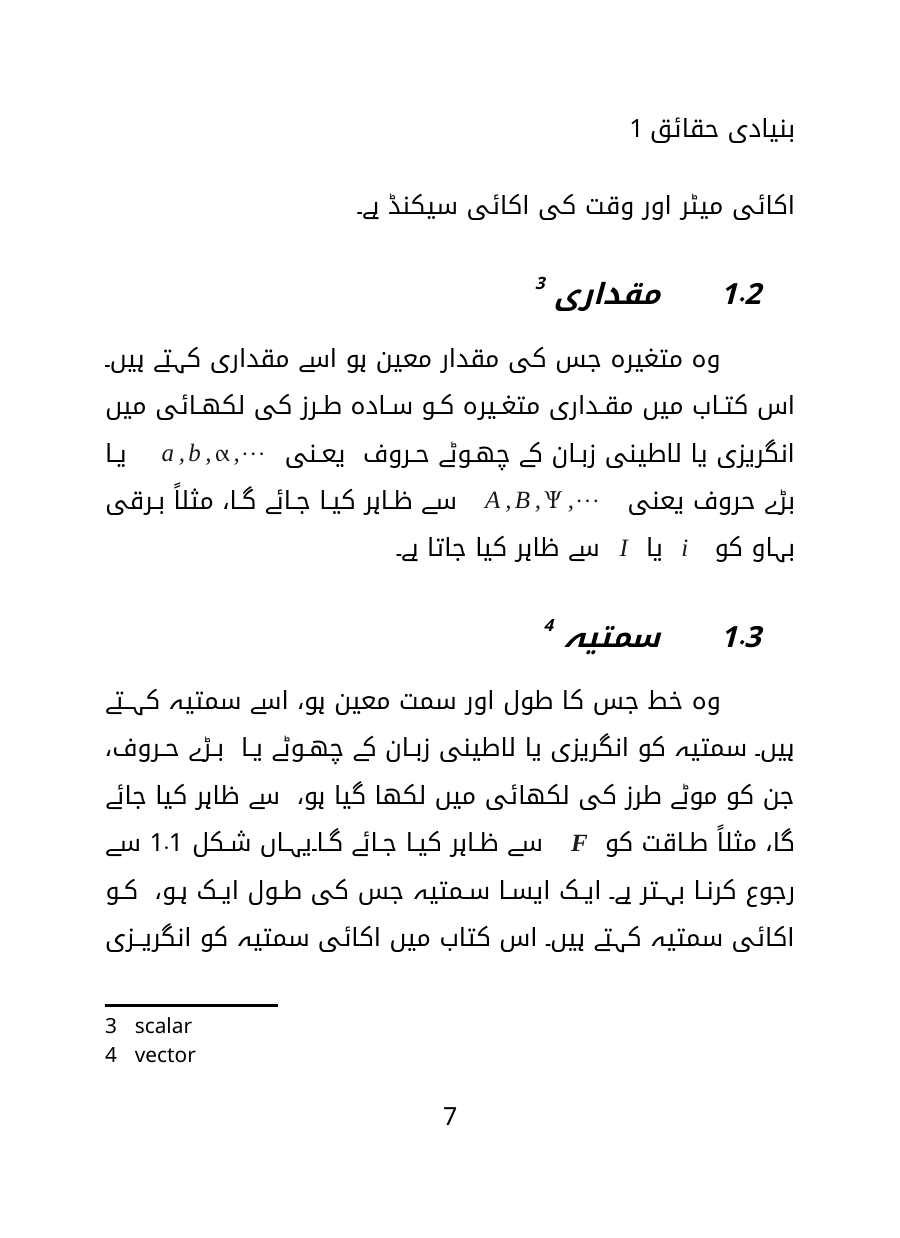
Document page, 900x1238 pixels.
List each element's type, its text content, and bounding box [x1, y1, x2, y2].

text اس کتاب میں بین الاقوامی نظامِ اکائی استعمال کی جائے گی۔ اس نظام میں کمیت کی اکائی کلوگرام، لمبائ کی اکائی میٹر اور وقت کی اکائی سیکنڈ ہے۔ [105, 182, 795, 230]
text وہ خط جس کا طول اور سمت معین ہو، اسے سمتیہ کہتے ہیں۔ سمتیہ کو انگریزی یا لاطینی زبان کے چھوٹے یا بڑے حروف، جن کو موٹے طرز کی لکھائی میں لکھا گیا ہو، سے ظاہر کیا جائے گا، مثلاً طاقت کو سے ظاہر کیا جائے گا۔یہاں شکل 1.1 سے رجوع کرنا بہتر ہے۔ ایک ایسا سمتیہ جس کی طول ایک ہو، کو اکائی سمتیہ کہتے ہیں۔ اس کتاب میں اکائی سمتیہ کو انگریزی کے پہلے حرف جس کو موٹے طرز کی لکھائ میں لکھا گیا ہو اور جس پر ٹوپی کا نشان ہو سے ظاہر کیا جائے گا، مثلاً اکائی سمتیہخلاء کی تین عمودی سمتوں کو ظاہر کرتے ہیں۔میں، چوٹی لکھائی میں، اس بات کی یاد دہانی کراتا ہے کہ یہ سمتیہ خلاء کی سمت کو ظاہر کرتا ہے۔ اگر کسی سمتیہ کی طول اور اس کی سمت کو علیحدہ علیحدہ لکھنا ہو تو اس کے طول کو ظاہر کرنے کے لئے سادہ طرز کی لکھائ میں وہی حرف استعمال کیا جائے گا جو اس سمتیہ کو ظاہر کرنے کے لئے، موٹے طرز کی لکھائی میں، استعمال کیا گیا ہو۔ یعنی سمتیہکی طول کوسے ظاہر کیا جائے گا۔ شکل میں سمتیہ کی طول، چار کے برابر ہے۔ اگر کسی سمتیہ کی سمت میں ایک اکائی سمتیہ بنایا جائے تو یہ اکائی سمتیہ اس سمتیہ کی سمت کو ظاہر کرتا ہے۔جیسے پہلے ذکر ہوا ہے ایسے اکائی سمتیہ کو انگریزی کے پہلے حرف، جس کو موٹے طرز کی لکھائ میں لکھا گیا ہو اور جس پر ٹوپی کا نشان ہو، سے ظاہر کیا جائے گا یعنی سمتیہکی سمت کوسے ظاہر کیا جائے گا۔یہاں، چوٹی لکھائی میں ، اس بات کی یاد دہانی کراتا ہے کہ یہ اکائی سمتیہ کی سمت کو ظاہر کر رہا ہے۔ شکل میں چونکہ طاقت دائیں جانب کو ہے لہٰذا اور برابر ہیں۔ [105, 677, 795, 962]
list scalar [105, 1012, 795, 1040]
text وہ متغیرہ جس کی مقدار معین ہو اسے مقداری کہتے ہیں۔ اس کتاب میں مقداری متغیرہ کو سادہ طرز کی لکھائی میں انگریزی یا لاطینی زبان کے چھوٹے حروف یعنی یا بڑے حروف یعنی سے ظاہر کیا جائے گا، مثلاً برقی بہاو کو یاسے ظاہر کیا جاتا ہے۔ [105, 335, 795, 572]
subtitle مقداری [105, 267, 720, 323]
list vector [105, 1040, 795, 1068]
subtitle سمتیہ [105, 609, 720, 665]
